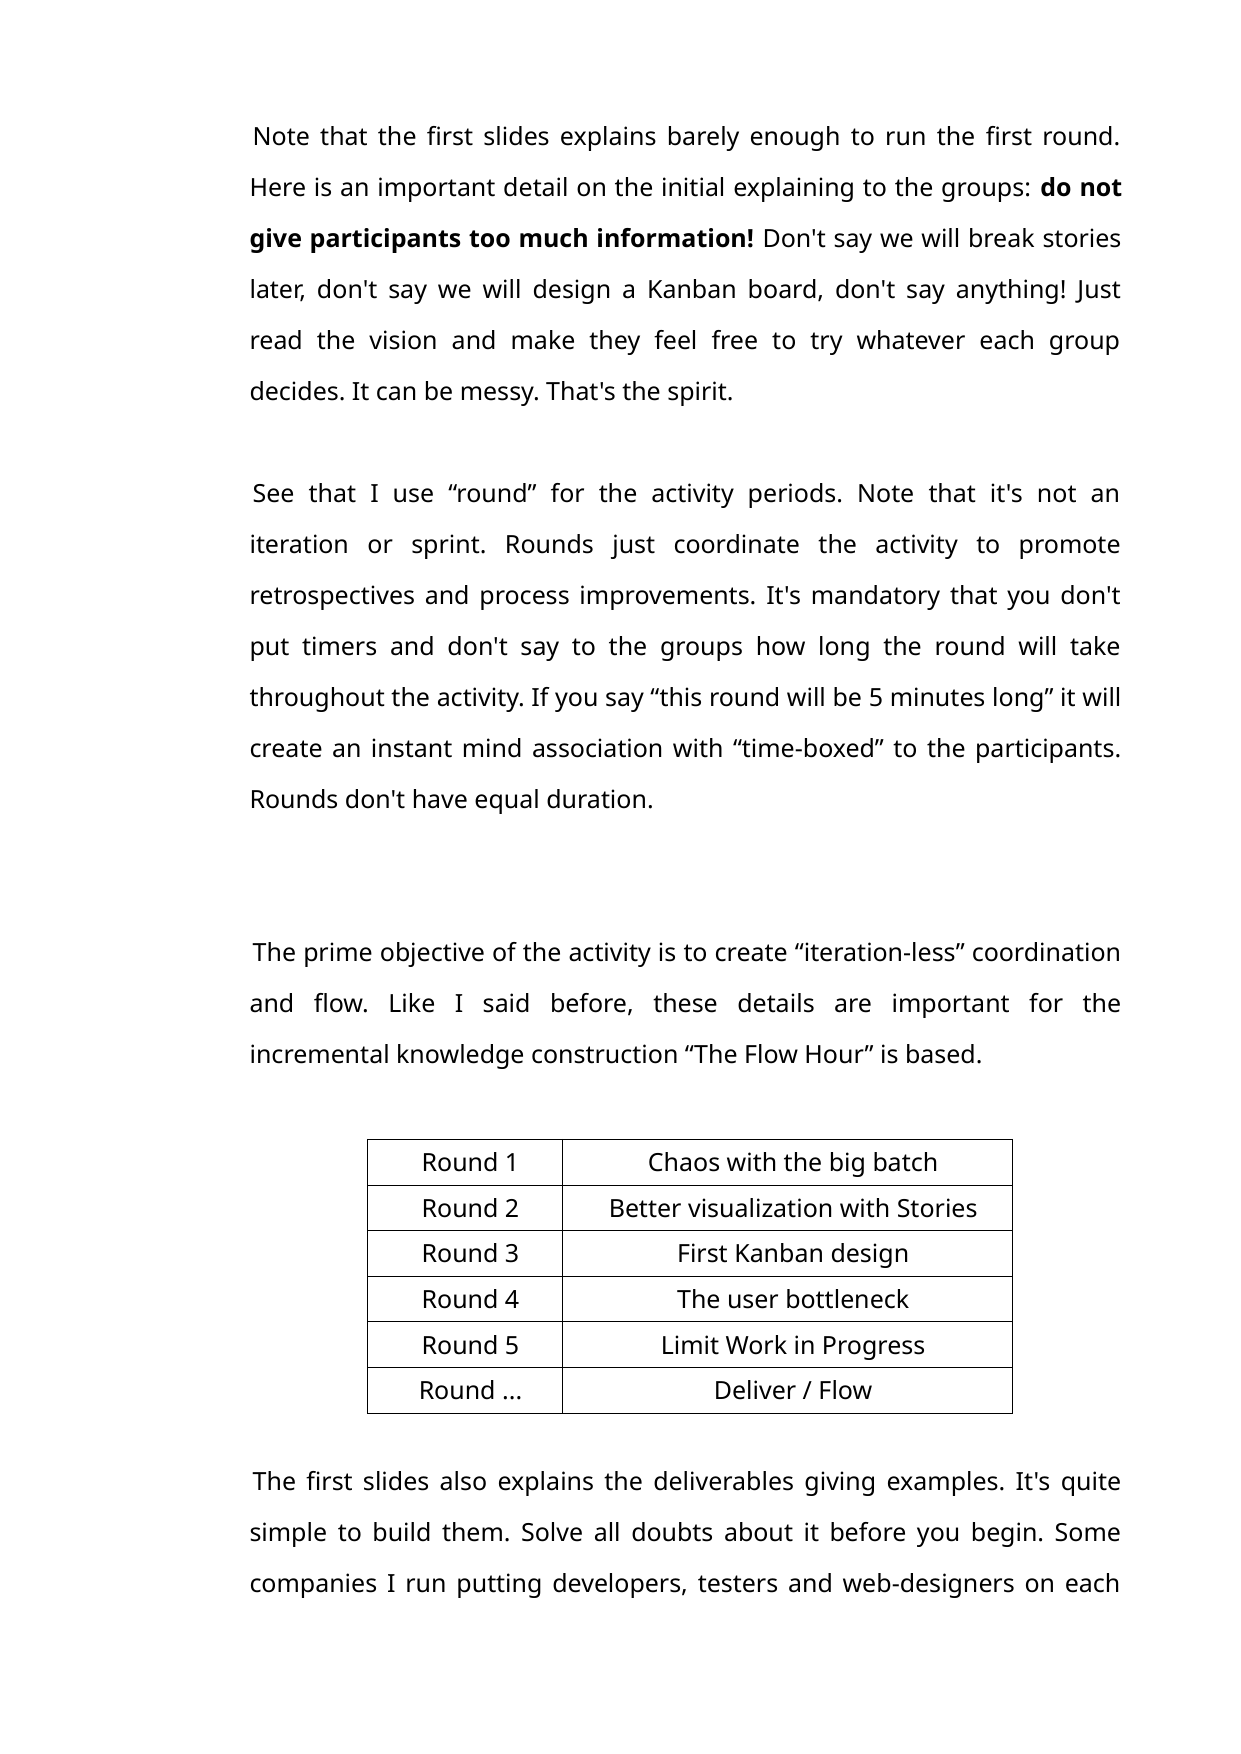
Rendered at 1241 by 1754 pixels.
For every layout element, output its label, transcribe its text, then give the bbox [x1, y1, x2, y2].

table_cell Round 4 [368, 1277, 562, 1321]
text The first slides also explains the deliverables giving examples. It's quite simple to build them. Solve all doubts about it before you begin. Some companies I run putting developers, testers and web-designers on each [249, 1464, 1122, 1600]
table_header Round 1 [368, 1140, 562, 1184]
table_header Chaos with the big batch [563, 1140, 1012, 1184]
text See that I use “round” for the activity periods. Note that it's not an iteration or sprint. Rounds just coordinate the activity to promote retrospectives and process improvements. It's mandatory that you don't put timers and don't say to the groups how long the round will take throughout the activity. If you say “this round will be 5 minutes long” it will create an instant mind association with “time-boxed” to the participants. Rounds don't have equal duration. [249, 475, 1122, 816]
text Note that the first slides explains barely enough to run the first round. Here is an important detail on the initial explaining to the groups: do not give participants too much information! Don't say we will break stories later, don't say we will design a Kanban board, don't say anything! Just read the vision and make they feel free to try whatever each group decides. It can be messy. That's the spirit. [249, 118, 1122, 407]
table_cell Deliver / Flow [563, 1368, 1012, 1413]
table_cell The user bottleneck [563, 1277, 1012, 1321]
table_cell Limit Work in Progress [563, 1322, 1012, 1367]
table_cell Better visualization with Stories [563, 1186, 1012, 1230]
table_cell Round 5 [368, 1322, 562, 1367]
table_cell Round 2 [368, 1186, 562, 1230]
table_cell First Kanban design [563, 1231, 1012, 1276]
table_cell Round 3 [368, 1231, 562, 1276]
table_cell Round ... [368, 1368, 562, 1413]
text The prime objective of the activity is to create “iteration-less” coordination and flow. Like I said before, these details are important for the incremental knowledge construction “The Flow Hour” is based. [249, 935, 1122, 1071]
